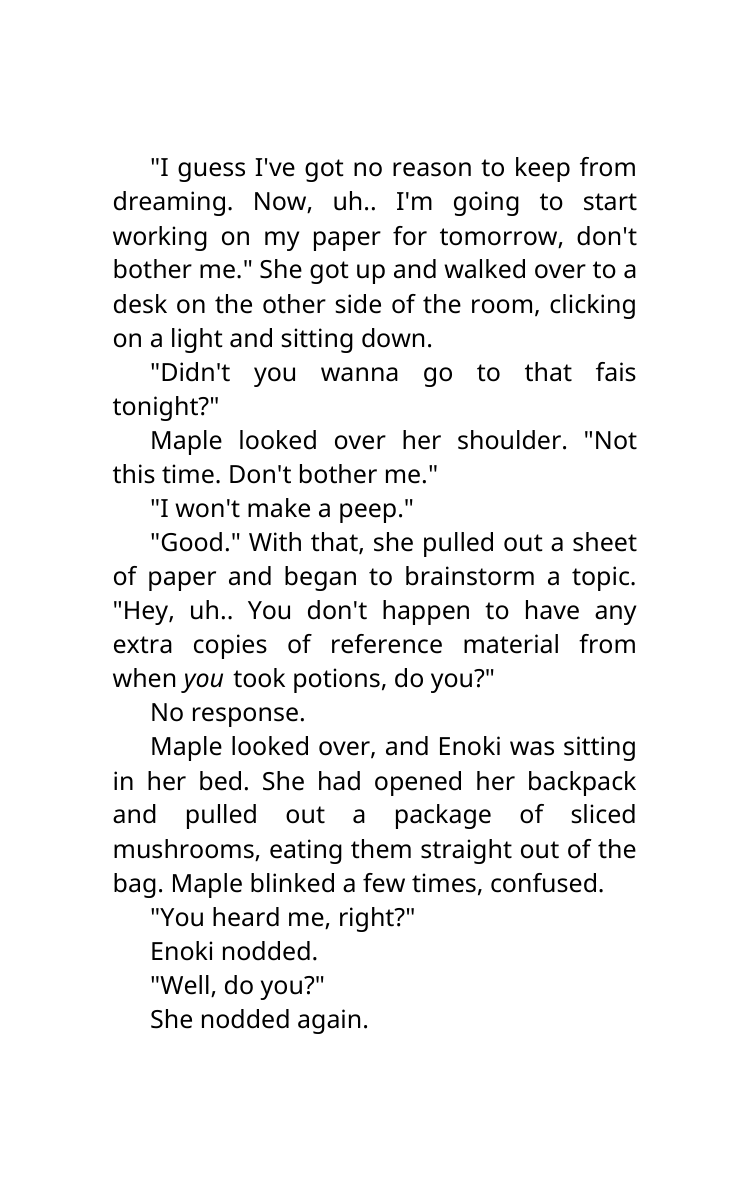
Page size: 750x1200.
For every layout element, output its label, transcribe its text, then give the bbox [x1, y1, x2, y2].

text "I guess I've got no reason to keep from dreaming. Now, uh.. I'm going to start working on my paper for tomorrow, don't bother me." She got up and walked over to a desk on the other side of the room, clicking on a light and sitting down. [112, 150, 637, 354]
text No response. [112, 695, 637, 729]
text Maple looked over, and Enoki was sitting in her bed. She had opened her backpack and pulled out a package of sliced mushrooms, eating them straight out of the bag. Maple blinked a few times, confused. [112, 729, 637, 899]
text "You heard me, right?" [112, 899, 637, 933]
text "Good." With that, she pulled out a sheet of paper and began to brainstorm a topic. "Hey, uh.. You don't happen to have any extra copies of reference material from when you took potions, do you?" [112, 525, 637, 695]
text She nodded again. [112, 1002, 637, 1036]
text "Didn't you wanna go to that fais tonight?" [112, 354, 637, 422]
text "Well, do you?" [112, 967, 637, 1002]
text "I won't make a peep." [112, 491, 637, 525]
text Maple looked over her shoulder. "Not this time. Don't bother me." [112, 422, 637, 491]
text Enoki nodded. [112, 933, 637, 967]
